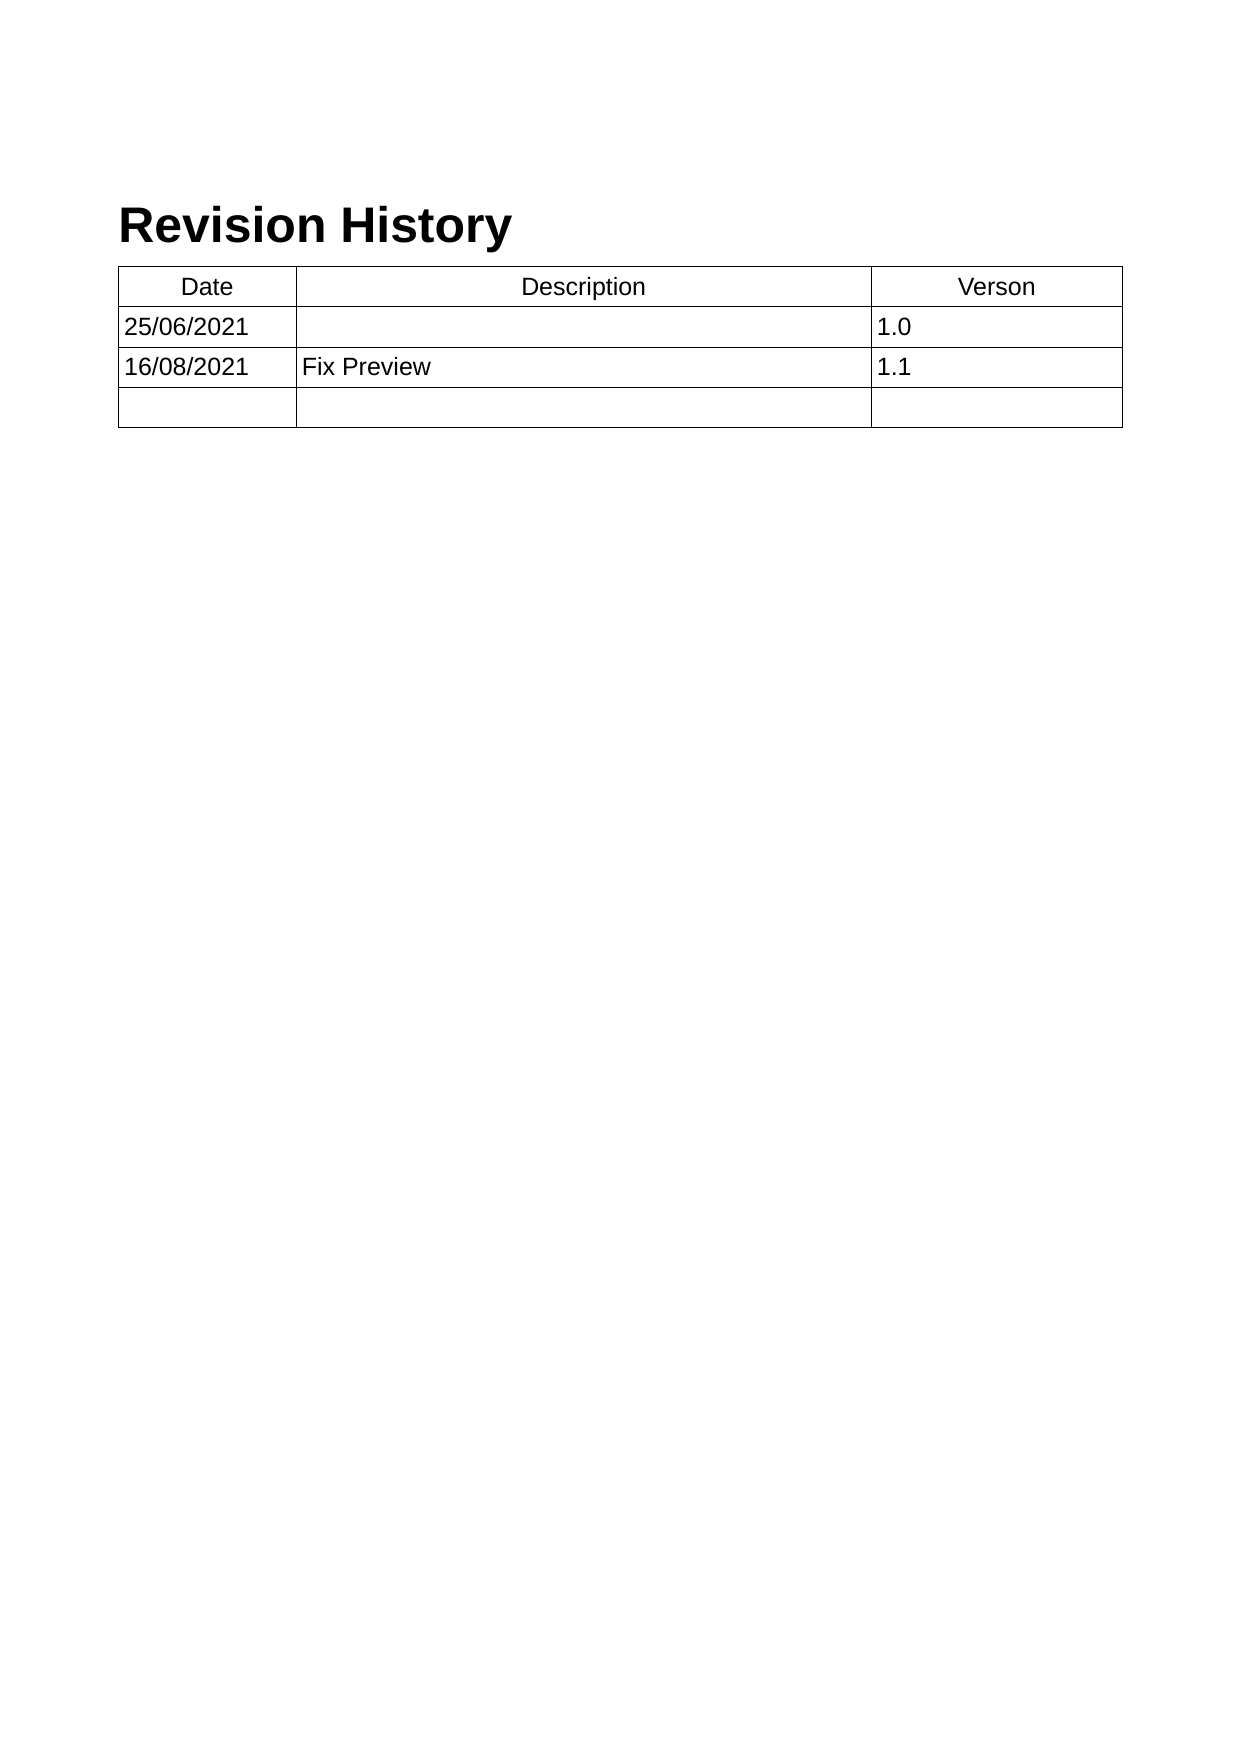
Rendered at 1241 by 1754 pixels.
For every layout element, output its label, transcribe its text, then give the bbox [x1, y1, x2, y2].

table_header Date [119, 267, 296, 306]
table_cell 1.1 [872, 348, 1122, 387]
table_header Description [297, 267, 871, 306]
table_cell [297, 307, 871, 347]
table_cell [872, 388, 1122, 427]
table_cell 25/06/2021 [119, 307, 296, 347]
table_cell [119, 388, 296, 427]
table_cell [297, 388, 871, 427]
table_cell Fix Preview [297, 348, 871, 387]
table_header Verson [872, 267, 1122, 306]
subtitle Revision History [118, 196, 1122, 253]
table_cell 1.0 [872, 307, 1122, 347]
table_cell 16/08/2021 [119, 348, 296, 387]
